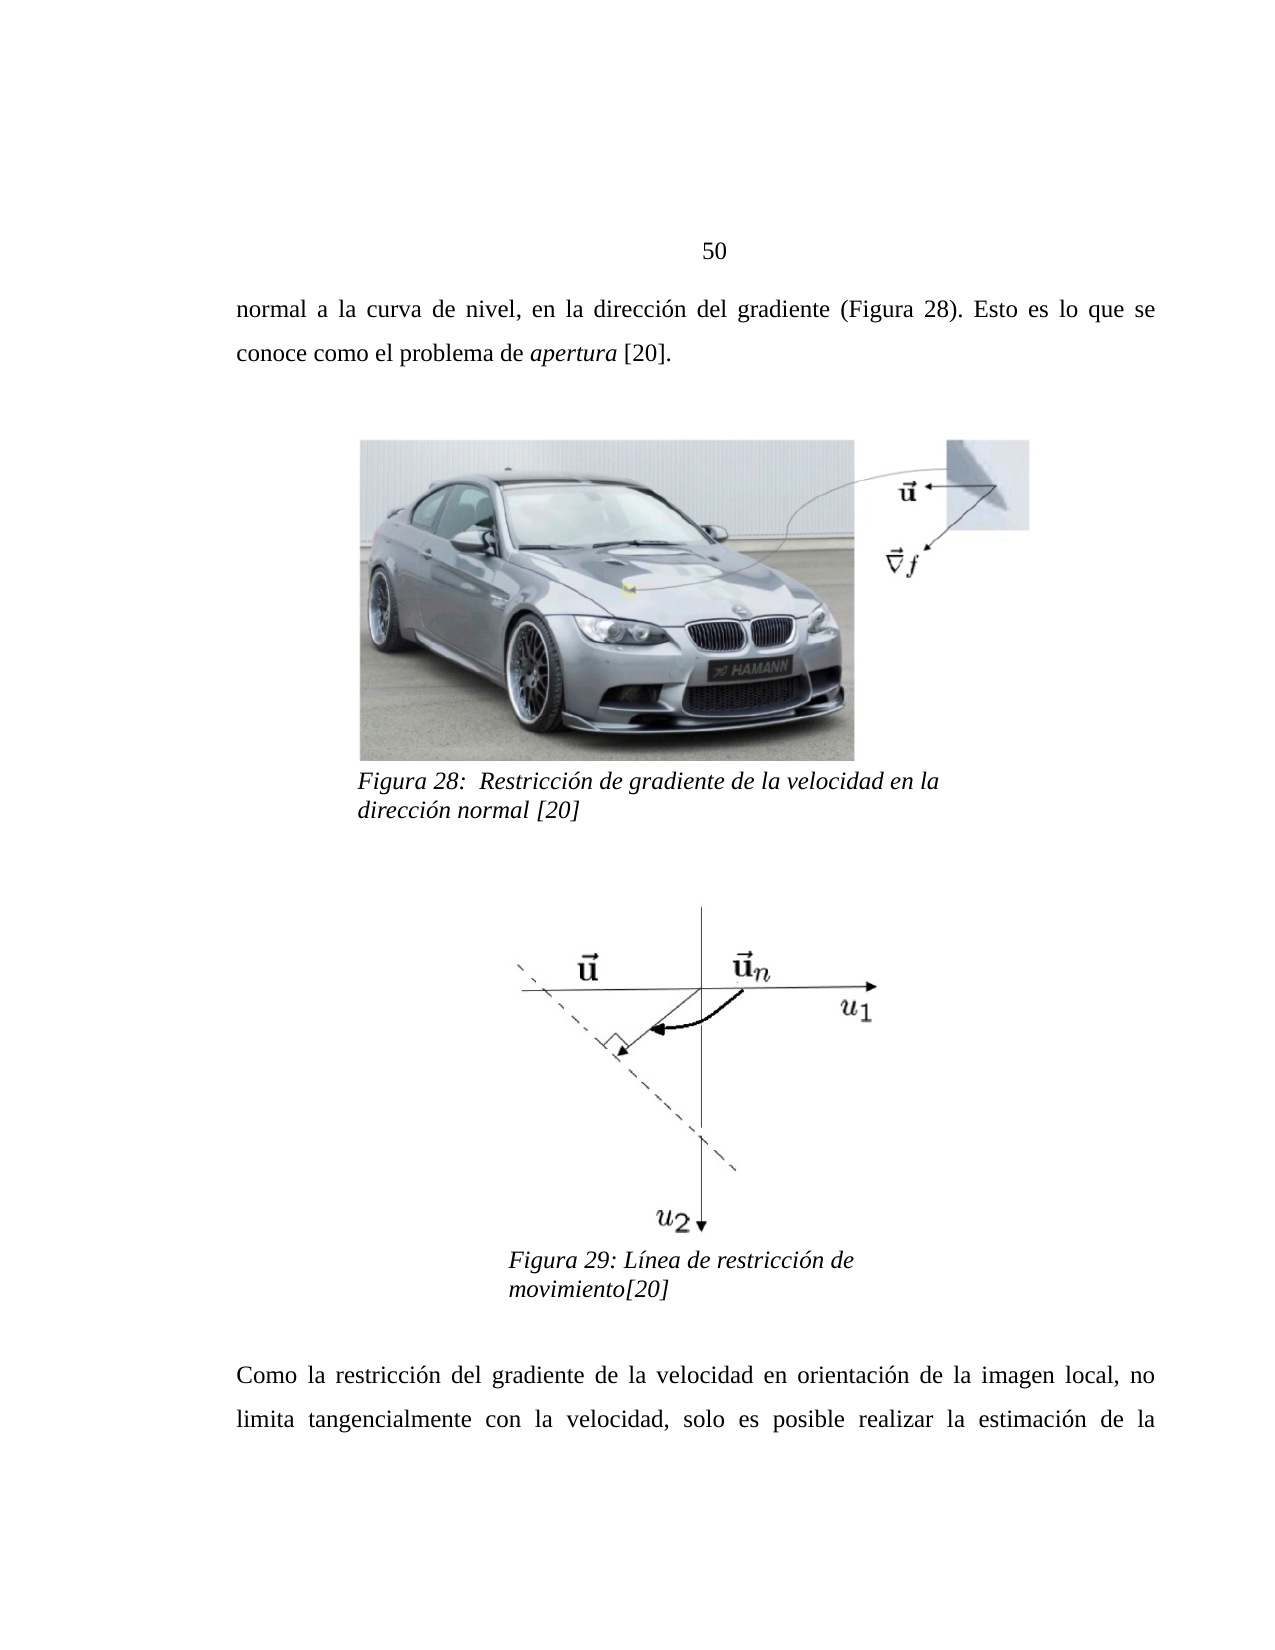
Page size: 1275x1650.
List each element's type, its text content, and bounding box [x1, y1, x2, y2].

text Como la restricción del gradiente de la velocidad en orientación de la imagen local, no limita tangencialmente con la velocidad, solo es posible realizar la estimación de la [236, 1361, 1157, 1432]
text Figura 29: Línea de restricción de movimiento[20] [508, 1241, 885, 1303]
picture [508, 893, 885, 1241]
text Figura 28: Restricción de gradiente de la velocidad en la dirección normal [20] [357, 761, 1036, 824]
text normal a la curva de nivel, en la dirección del gradiente (Figura 28). Esto es lo que se conoce como el problema de apertura [20]. [236, 294, 1157, 366]
picture [357, 436, 1036, 761]
